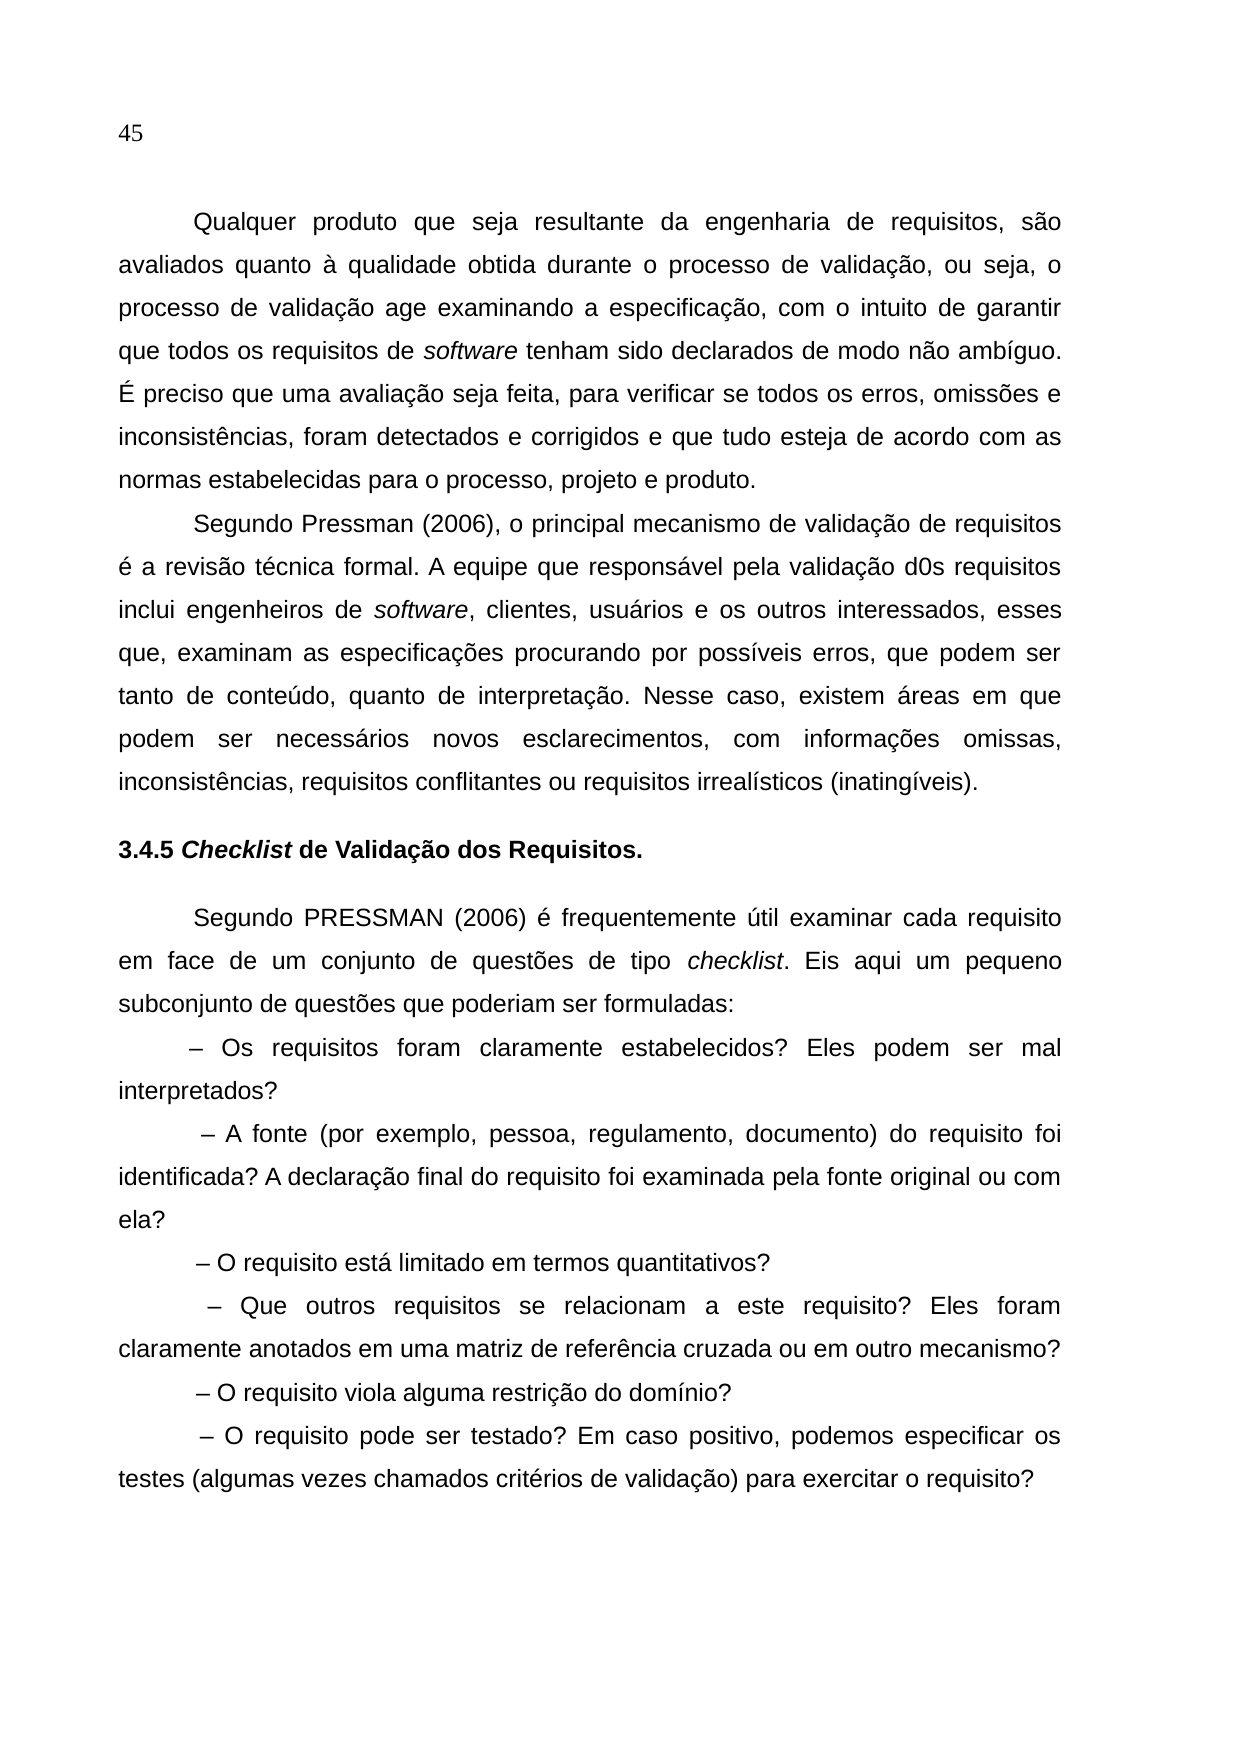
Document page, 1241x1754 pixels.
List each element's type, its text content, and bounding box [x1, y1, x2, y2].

subtitle 3.4.5 Checklist de Validação dos Requisitos. [118, 835, 1063, 864]
text – Que outros requisitos se relacionam a este requisito? Eles foram claramente anotados em uma matriz de referência cruzada ou em outro mecanismo? [118, 1291, 1063, 1363]
text Segundo PRESSMAN (2006) é frequentemente útil examinar cada requisito em face de um conjunto de questões de tipo checklist. Eis aqui um pequeno subconjunto de questões que poderiam ser formuladas: [118, 903, 1063, 1018]
text – A fonte (por exemplo, pessoa, regulamento, documento) do requisito foi identificada? A declaração final do requisito foi examinada pela fonte original ou com ela? [118, 1119, 1063, 1234]
text Segundo Pressman (2006), o principal mecanismo de validação de requisitos é a revisão técnica formal. A equipe que responsável pela validação d0s requisitos inclui engenheiros de software, clientes, usuários e os outros interessados, esses que, examinam as especificações procurando por possíveis erros, que podem ser tanto de conteúdo, quanto de interpretação. Nesse caso, existem áreas em que podem ser necessários novos esclarecimentos, com informações omissas, inconsistências, requisitos conflitantes ou requisitos irrealísticos (inatingíveis). [118, 508, 1063, 796]
text Qualquer produto que seja resultante da engenharia de requisitos, são avaliados quanto à qualidade obtida durante o processo de validação, ou seja, o processo de validação age examinando a especificação, com o intuito de garantir que todos os requisitos de software tenham sido declarados de modo não ambíguo. É preciso que uma avaliação seja feita, para verificar se todos os erros, omissões e inconsistências, foram detectados e corrigidos e que tudo esteja de acordo com as normas estabelecidas para o processo, projeto e produto. [118, 207, 1063, 494]
text – Os requisitos foram claramente estabelecidos? Eles podem ser mal interpretados? [118, 1032, 1063, 1104]
text – O requisito viola alguma restrição do domínio? [118, 1377, 1063, 1406]
text – O requisito pode ser testado? Em caso positivo, podemos especificar os testes (algumas vezes chamados critérios de validação) para exercitar o requisito? [118, 1421, 1063, 1492]
text – O requisito está limitado em termos quantitativos? [118, 1248, 1063, 1277]
